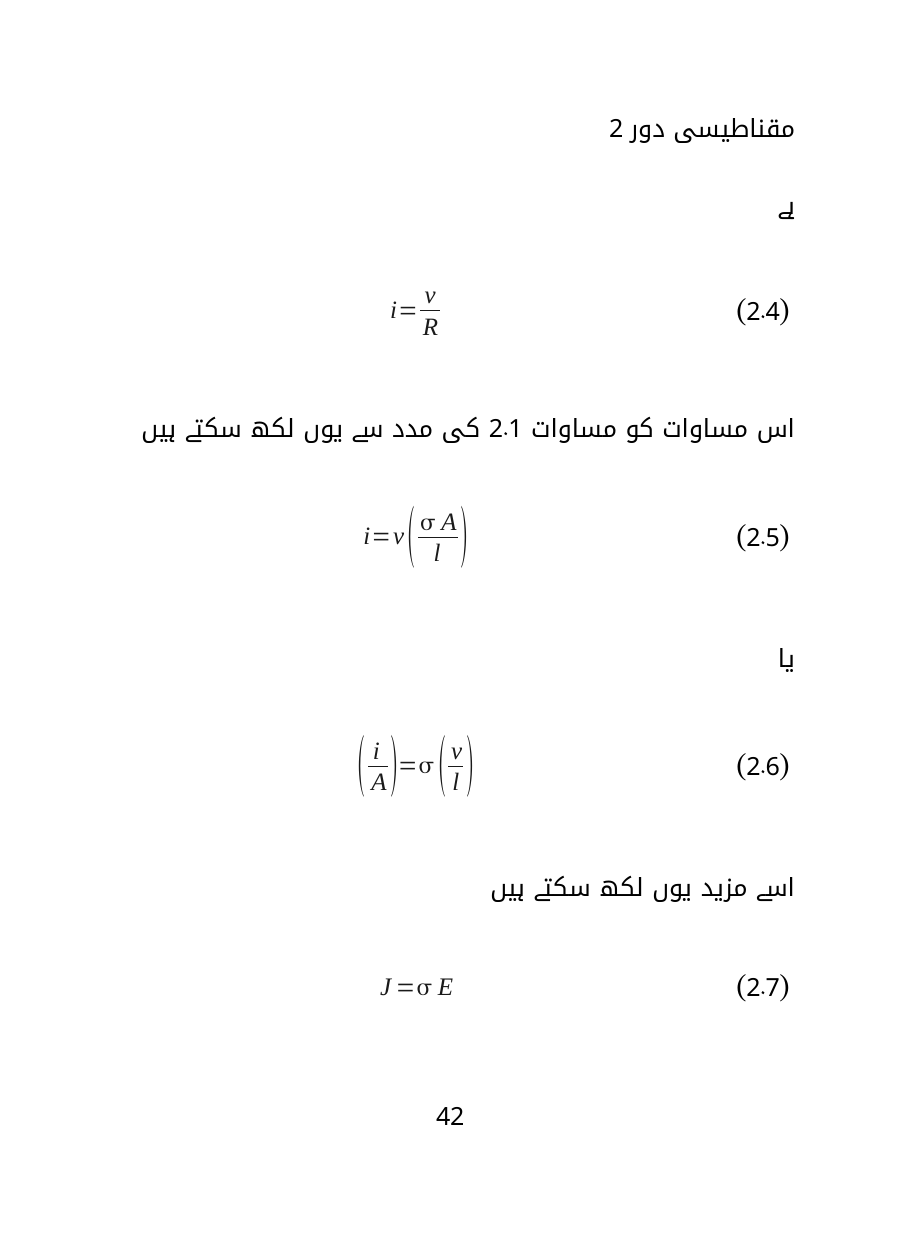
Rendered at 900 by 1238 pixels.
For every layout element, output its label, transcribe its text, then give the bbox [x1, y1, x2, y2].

table_header [105, 958, 718, 1029]
table_header (2.6) [718, 729, 795, 818]
table_header (2.7) [718, 958, 795, 1029]
table_header [105, 276, 718, 359]
table_header (2.5) [718, 500, 795, 588]
text اس مساوات کو مساوات 2.1 کی مدد سے یوں لکھ سکتے ہیں [105, 406, 795, 453]
text اگر اس سلاخ کے سروں پر برقی دباؤ لاگو کیا جائے جیسا کہ شکل 2.2 میں دکھایا گیا ہے تو اس میں برقی روکا بہاؤ ہو گا جس کی مقدار اُوہم کے قانون سے یوں حاصل ہوتی ہے [105, 182, 795, 230]
table_header [105, 500, 718, 588]
text اسے مزید یوں لکھ سکتے ہیں [105, 864, 795, 912]
table_header (2.4) [718, 276, 795, 359]
text یا [105, 635, 795, 682]
table_header [105, 729, 718, 818]
